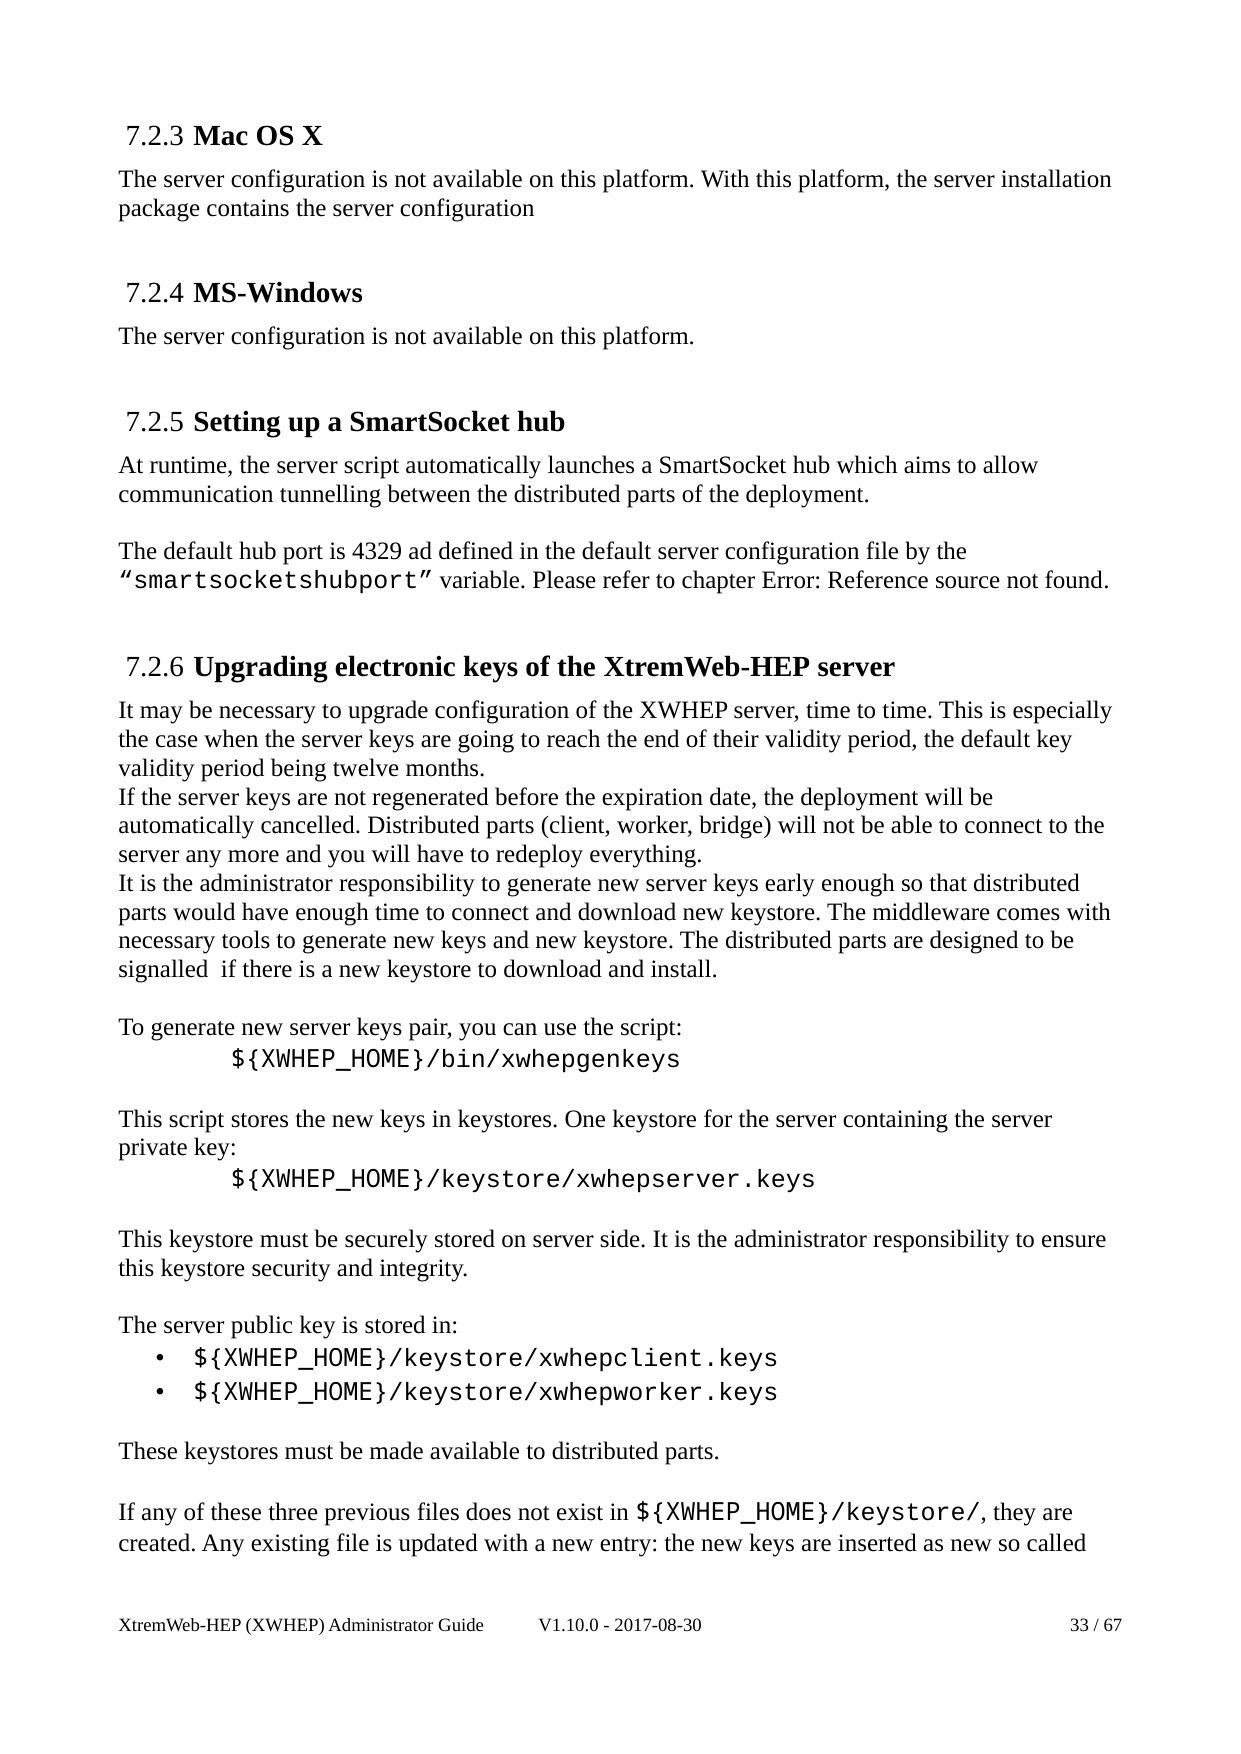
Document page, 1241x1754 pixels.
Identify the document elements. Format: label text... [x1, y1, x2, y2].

text The default hub port is 4329 ad defined in the default server configuration file by the “smartsocketshubport” variable. Please refer to chapter Erreur : source de la référence non trouvée. [118, 536, 1122, 596]
list ${XWHEP_HOME}/keystore/xwhepclient.keys [156, 1339, 1122, 1373]
text It is the administrator responsibility to generate new server keys early enough so that distributed parts would have enough time to connect and download new keystore. The middleware comes with necessary tools to generate new keys and new keystore. The distributed parts are designed to be signalled if there is a new keystore to download and install. [118, 868, 1122, 983]
text These keystores must be made available to distributed parts. [118, 1436, 1122, 1465]
text This keystore must be securely stored on server side. It is the administrator responsibility to ensure this keystore security and integrity. [118, 1224, 1122, 1282]
list ${XWHEP_HOME}/keystore/xwhepworker.keys [156, 1373, 1122, 1408]
text The server public key is stored in: [118, 1310, 1122, 1339]
text If any of these three previous files does not exist in ${XWHEP_HOME}/keystore/, they are created. Any existing file is updated with a new entry: the new keys are inserted as new so called [118, 1494, 1122, 1557]
text At runtime, the server script automatically launches a SmartSocket hub which aims to allow communication tunnelling between the distributed parts of the deployment. [118, 450, 1122, 507]
text The server configuration is not available on this platform. [118, 321, 1122, 350]
list ${XWHEP_HOME}/keystore/xwhepserver.keys [193, 1161, 1122, 1195]
text The server configuration is not available on this platform. With this platform, the server installation package contains the server configuration [118, 164, 1122, 222]
subtitle Mac OS X [118, 118, 1122, 152]
list ${XWHEP_HOME}/bin/xwhepgenkeys [193, 1041, 1122, 1075]
text To generate new server keys pair, you can use the script: [118, 1012, 1122, 1041]
text If the server keys are not regenerated before the expiration date, the deployment will be automatically cancelled. Distributed parts (client, worker, bridge) will not be able to connect to the server any more and you will have to redeploy everything. [118, 782, 1122, 868]
subtitle Upgrading electronic keys of the XtremWeb-HEP server [118, 649, 1122, 683]
text This script stores the new keys in keystores. One keystore for the server containing the server private key: [118, 1104, 1122, 1161]
subtitle MS-Windows [118, 275, 1122, 309]
subtitle Setting up a SmartSocket hub [118, 404, 1122, 437]
text It may be necessary to upgrade configuration of the XWHEP server, time to time. This is especially the case when the server keys are going to reach the end of their validity period, the default key validity period being twelve months. [118, 696, 1122, 782]
